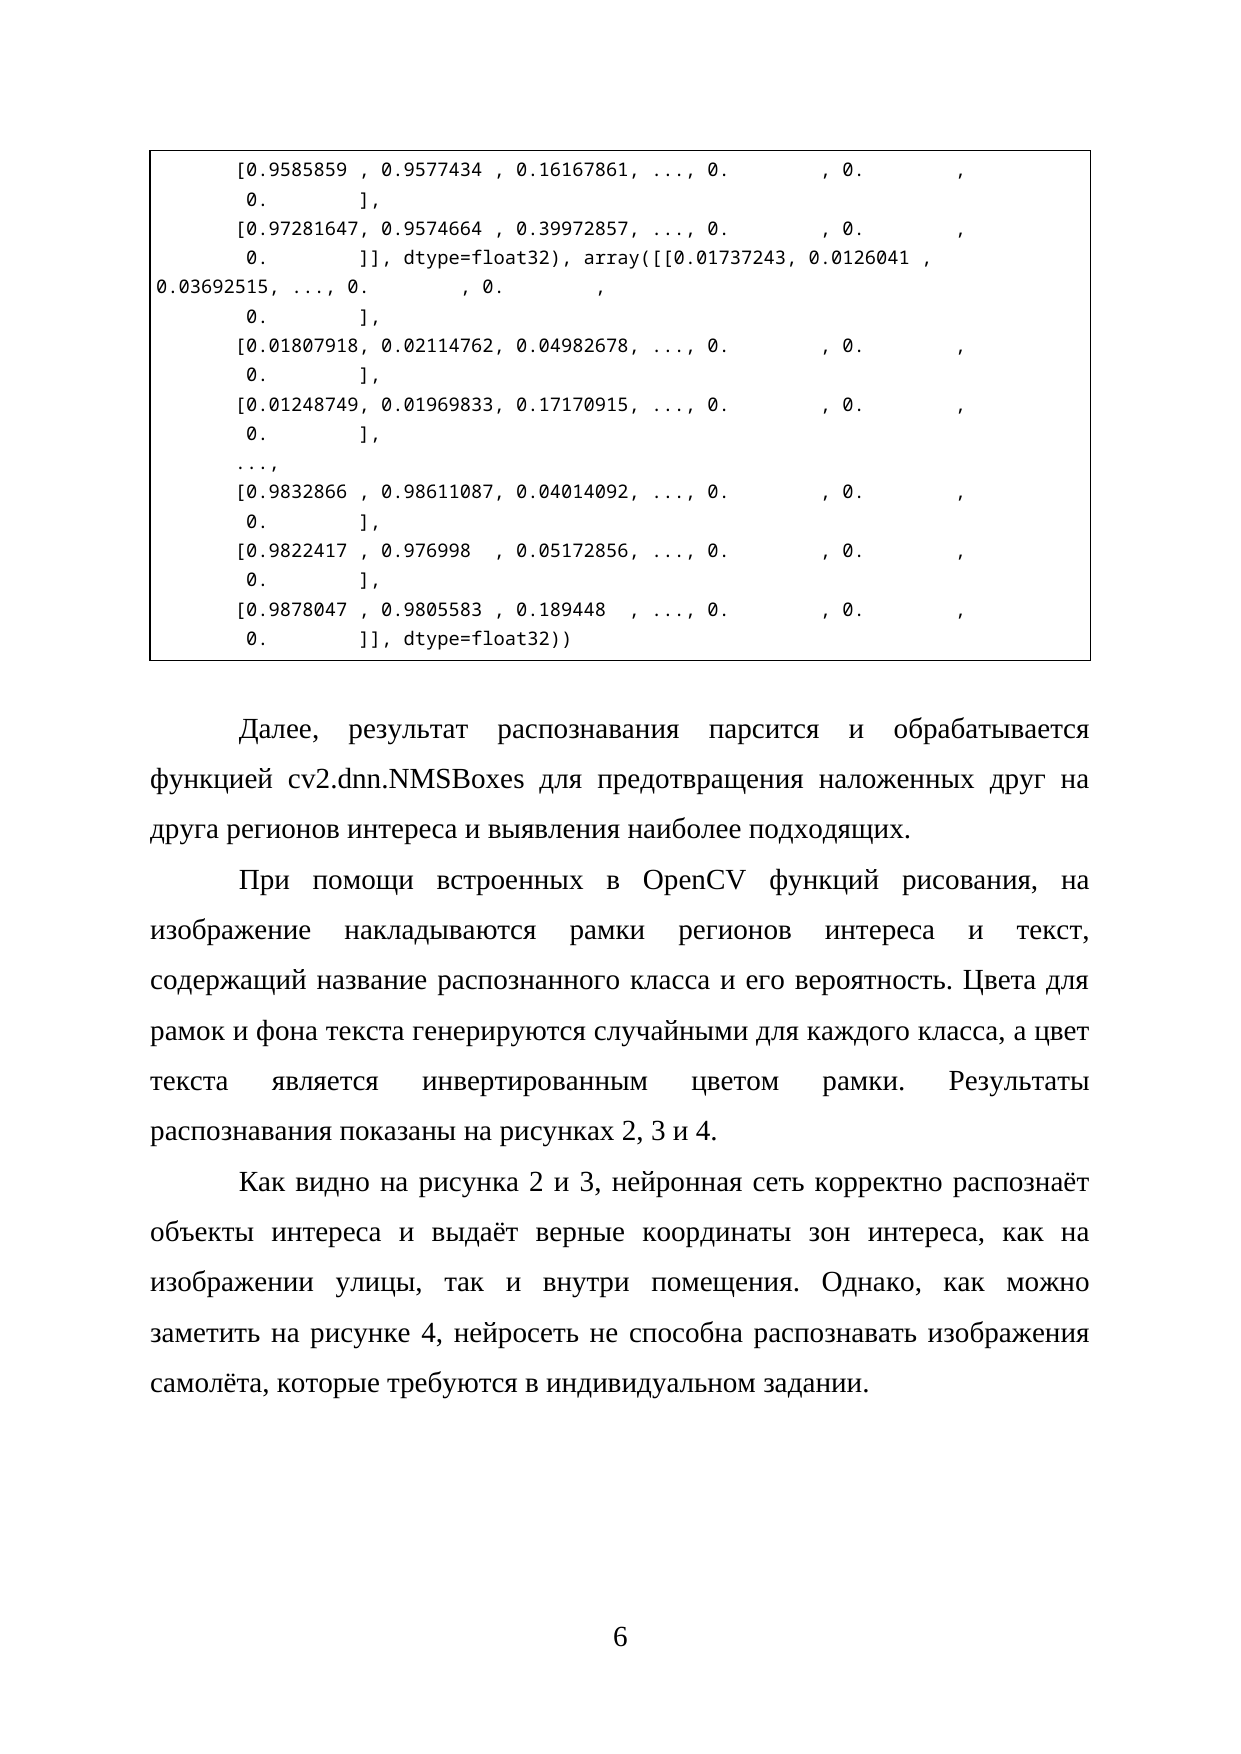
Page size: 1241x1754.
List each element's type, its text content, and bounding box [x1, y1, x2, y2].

text Далее, результат распознавания парсится и обрабатывается функцией cv2.dnn.NMSBoxes для предотвращения наложенных друг на друга регионов интереса и выявления наиболее подходящих. [150, 711, 1090, 845]
text При помощи встроенных в OpenCV функций рисования, на изображение накладываются рамки регионов интереса и текст, содержащий название распознанного класса и его вероятность. Цвета для рамок и фона текста генерируются случайными для каждого класса, а цвет текста является инвертированным цветом рамки. Результаты распознавания показаны на рисунках 2, 3 и 4. [150, 862, 1090, 1147]
text Как видно на рисунка 2 и 3, нейронная сеть корректно распознаёт объекты интереса и выдаёт верные координаты зон интереса, как на изображении улицы, так и внутри помещения. Однако, как можно заметить на рисунке 4, нейросеть не способна распознавать изображения самолёта, которые требуются в индивидуальном задании. [150, 1164, 1090, 1398]
table_header [0.9585859 , 0.9577434 , 0.16167861, ..., 0. , 0. , 0. ], [0.97281647, 0.9574664 , 0.39972857, ..., 0. , 0. , 0. ]], dtype=float32), array([[0.01737243, 0.0126041 , 0.03692515, ..., 0. , 0. , 0. ], [0.01807918, 0.02114762, 0.04982678, ..., 0. , 0. , 0. ], [0.01248749, 0.01969833, 0.17170915, ..., 0. , 0. , 0. ], ..., [0.9832866 , 0.98611087, 0.04014092, ..., 0. , 0. , 0. ], [0.9822417 , 0.976998 , 0.05172856, ..., 0. , 0. , 0. ], [0.9878047 , 0.9805583 , 0.189448 , ..., 0. , 0. , 0. ]], dtype=float32)) [151, 151, 1090, 659]
